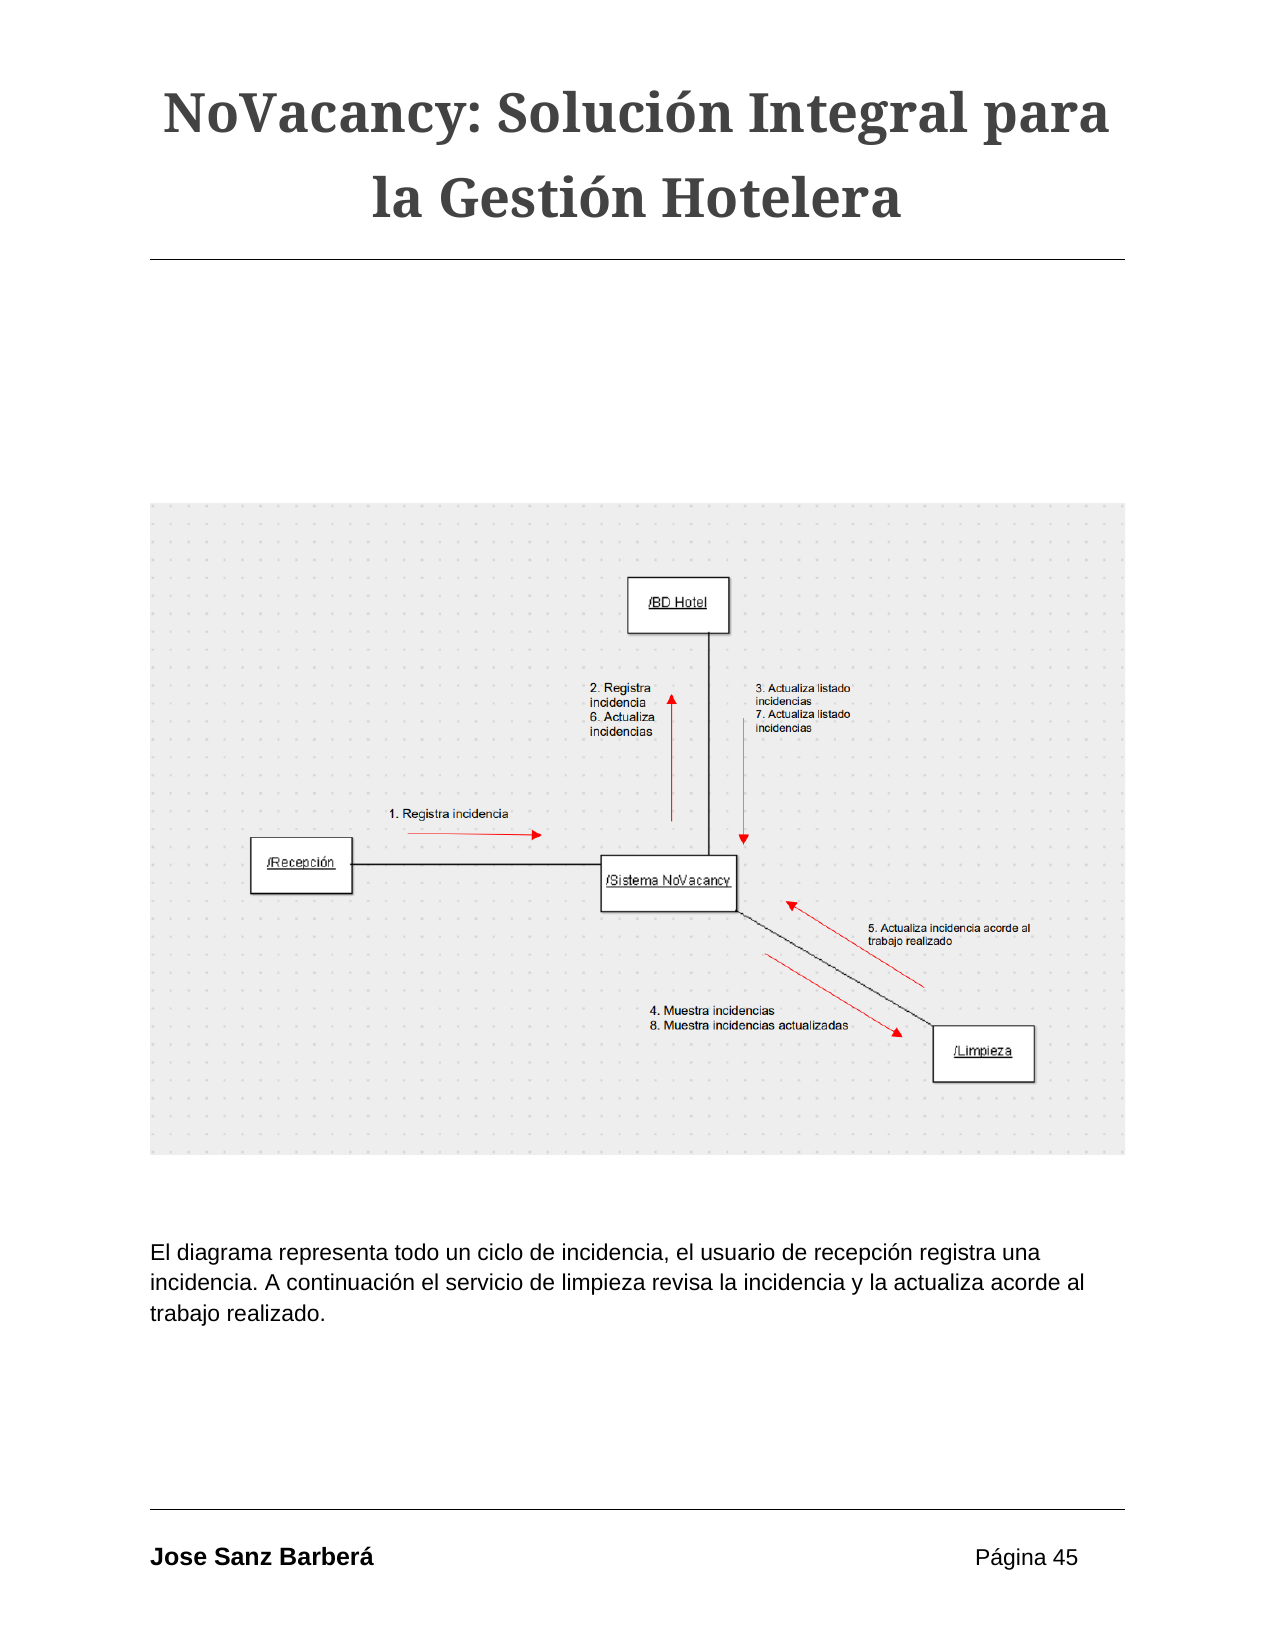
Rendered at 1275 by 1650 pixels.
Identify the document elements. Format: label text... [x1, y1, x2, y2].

picture [150, 503, 1125, 1155]
text El diagrama representa todo un ciclo de incidencia, el usuario de recepción registra una incidencia. A continuación el servicio de limpieza revisa la incidencia y la actualiza acorde al trabajo realizado. [150, 1239, 1125, 1326]
